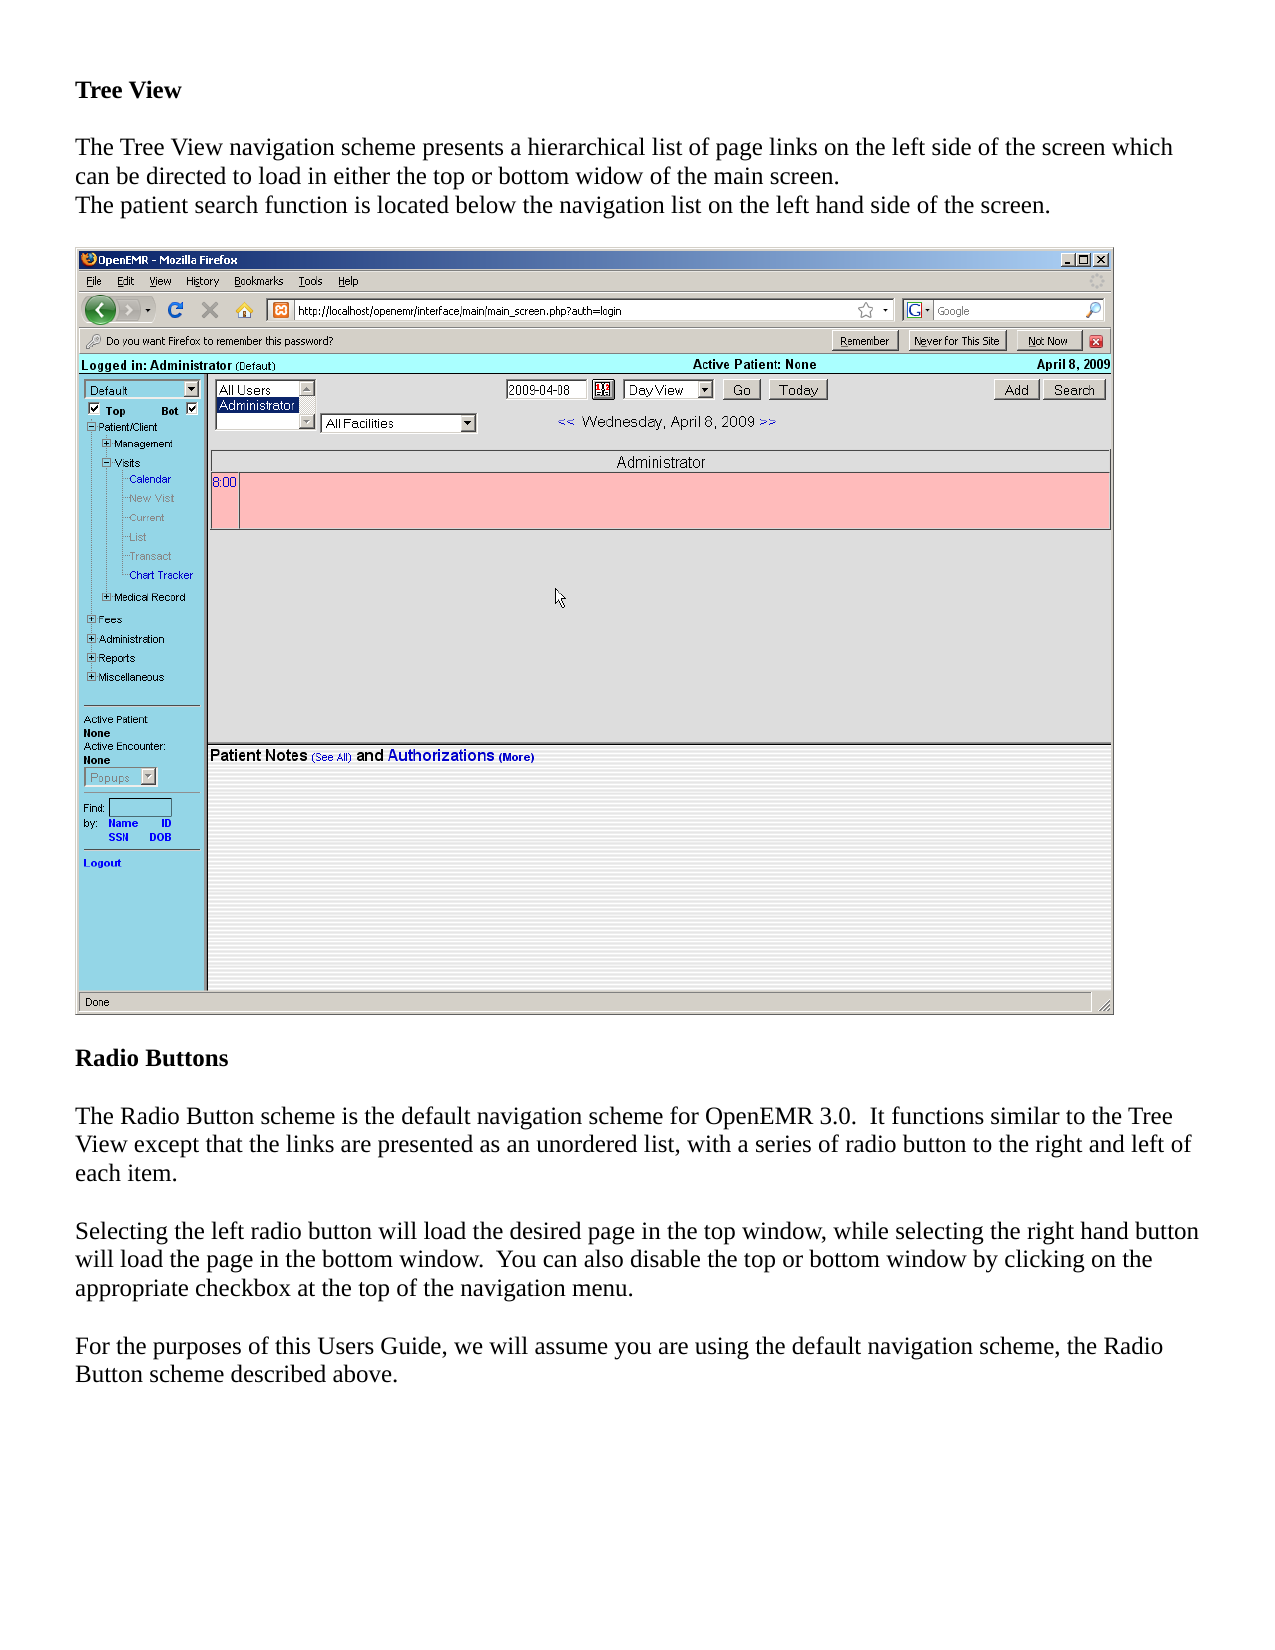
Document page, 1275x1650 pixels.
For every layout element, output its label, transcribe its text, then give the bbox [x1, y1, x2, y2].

text Selecting the left radio button will load the desired page in the top window, while selecting the right hand button will load the page in the bottom window. You can also disable the top or bottom window by clicking on the appropriate checkbox at the top of the navigation menu. [75, 1216, 1200, 1302]
text Radio Buttons [75, 1043, 1200, 1072]
text For the purposes of this Users Guide, we will assume you are using the default navigation scheme, the Radio Button scheme described above. [75, 1331, 1200, 1388]
text The patient search function is located below the navigation list on the left hand side of the screen. [75, 190, 1200, 219]
text Tree View [75, 75, 1200, 104]
text The Radio Button scheme is the default navigation scheme for OpenEMR 3.0. It functions similar to the Tree View except that the links are presented as an unordered list, with a series of radio button to the right and left of each item. [75, 1101, 1200, 1187]
picture [75, 247, 1114, 1015]
text The Tree View navigation scheme presents a hierarchical list of page links on the left side of the screen which can be directed to load in either the top or bottom widow of the main screen. [75, 132, 1200, 190]
